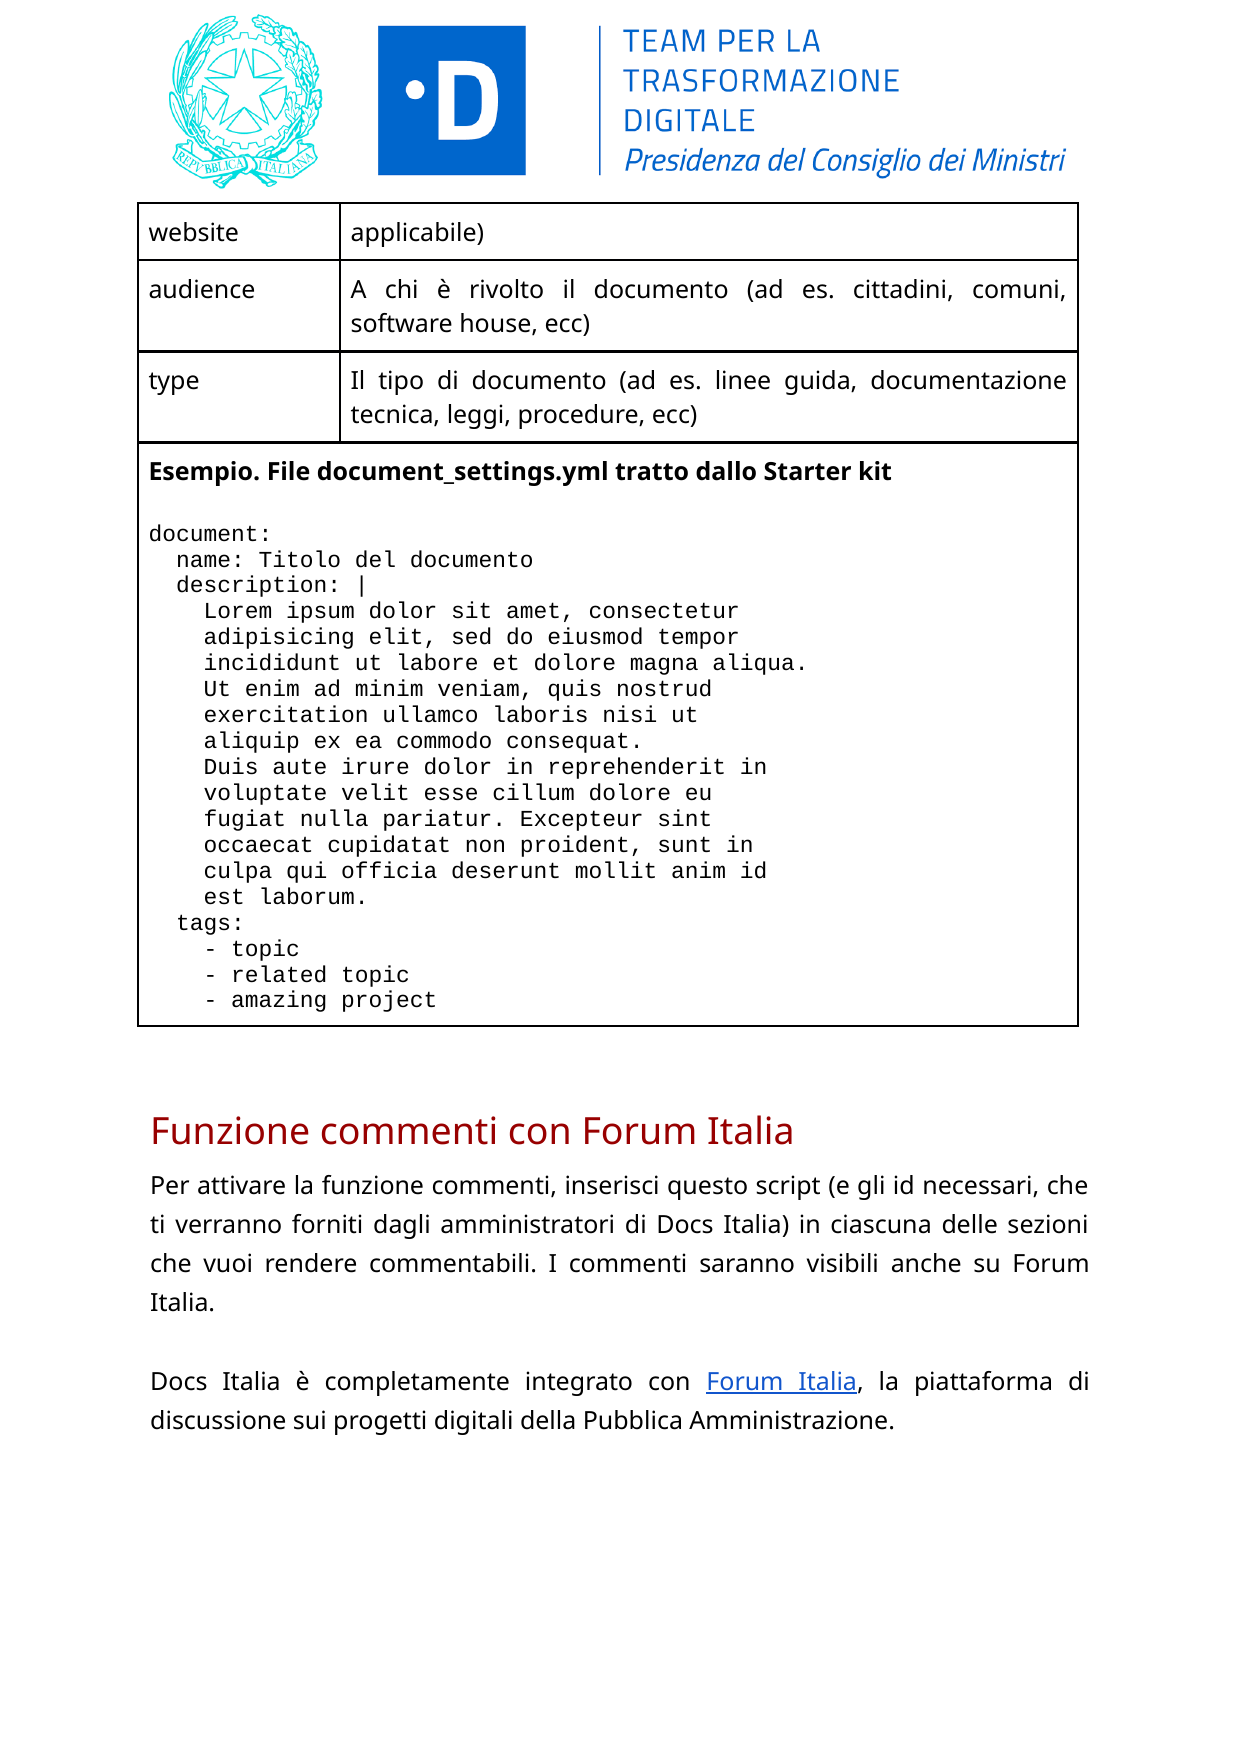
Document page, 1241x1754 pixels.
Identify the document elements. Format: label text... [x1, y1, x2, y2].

table_cell Esempio. File document_settings.yml tratto dallo Starter kit document: name: Titolo del documento description: | Lorem ipsum dolor sit amet, consectetur adipisicing elit, sed do eiusmod tempor incididunt ut labore et dolore magna aliqua. Ut enim ad minim veniam, quis nostrud exercitation ullamco laboris nisi ut aliquip ex ea commodo consequat. Duis aute irure dolor in reprehenderit in voluptate velit esse cillum dolore eu fugiat nulla pariatur. Excepteur sint occaecat cupidatat non proident, sunt in culpa qui officia deserunt mollit anim id est laborum. tags: - topic - related topic - amazing project [139, 444, 1077, 1025]
text Docs Italia è completamente integrato con Forum Italia, la piattaforma di discussione sui progetti digitali della Pubblica Amministrazione. [150, 1363, 1090, 1437]
table_cell website [139, 204, 339, 259]
table_cell audience [139, 261, 339, 350]
picture [150, 0, 1091, 203]
table_cell type [139, 353, 339, 441]
subtitle Funzione commenti con Forum Italia [150, 1104, 1090, 1155]
text Per attivare la funzione commenti, inserisci questo script (e gli id necessari, che ti verranno forniti dagli amministratori di Docs Italia) in ciascuna delle sezioni che vuoi rendere commentabili. I commenti saranno visibili anche su Forum Italia. [150, 1167, 1090, 1319]
table_cell Il tipo di documento (ad es. linee guida, documentazione tecnica, leggi, procedure, ecc) [341, 353, 1077, 441]
table_cell applicabile) [341, 204, 1077, 259]
table_cell A chi è rivolto il documento (ad es. cittadini, comuni, software house, ecc) [341, 261, 1077, 350]
